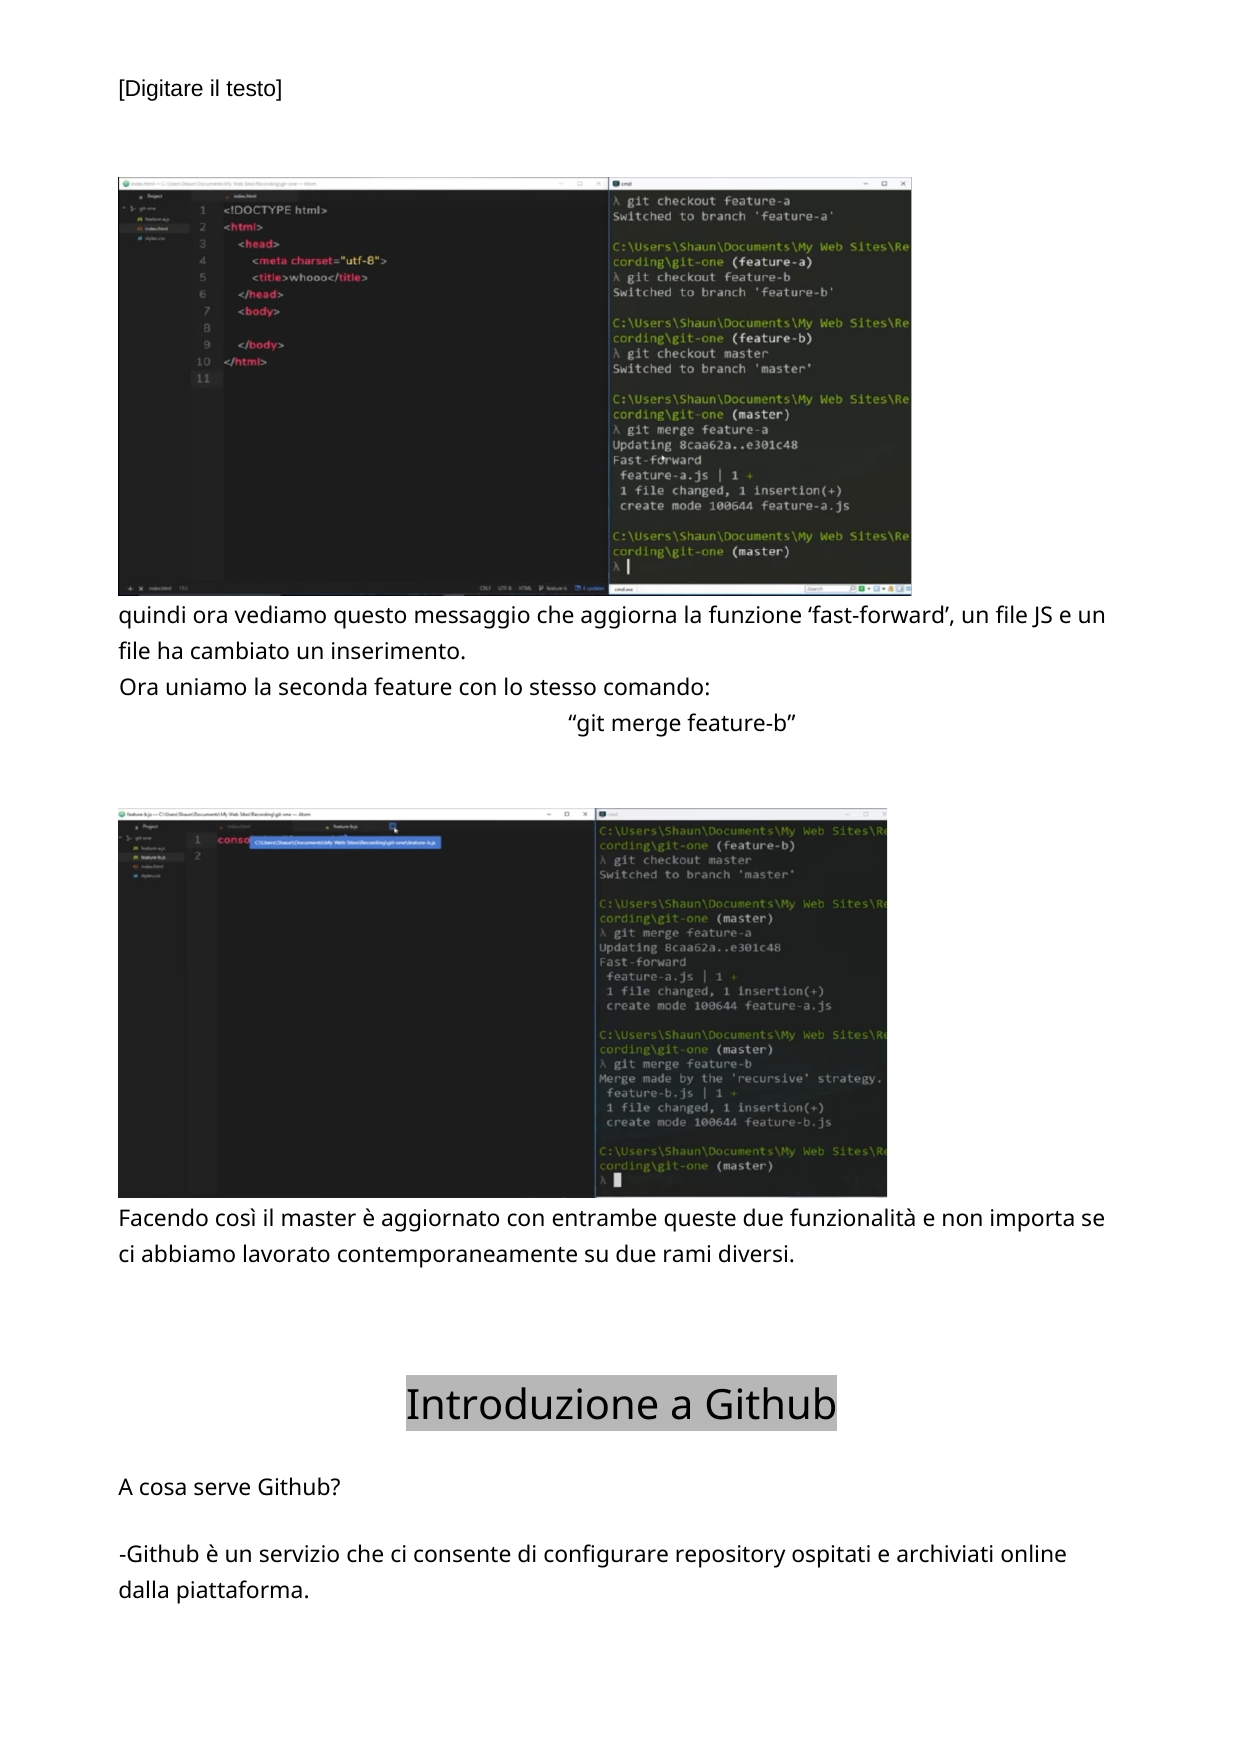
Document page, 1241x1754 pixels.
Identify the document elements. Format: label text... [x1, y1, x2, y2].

text A cosa serve Github? [118, 1471, 1124, 1502]
text Introduzione a Github [118, 1374, 1124, 1431]
text quindi ora vediamo questo messaggio che aggiorna la funzione ‘fast-forward’, un file JS e un file ha cambiato un inserimento. [118, 599, 1124, 666]
text -Github è un servizio che ci consente di configurare repository ospitati e archiviati online dalla piattaforma. [118, 1538, 1124, 1605]
text Facendo così il master è aggiornato con entrambe queste due funzionalità e non importa se ci abbiamo lavorato contemporaneamente su due rami diversi. [118, 1202, 1124, 1269]
text “git merge feature-b” [118, 707, 1124, 738]
picture [118, 177, 912, 596]
text Ora uniamo la seconda feature con lo stesso comando: [118, 671, 1124, 702]
picture [118, 808, 888, 1198]
